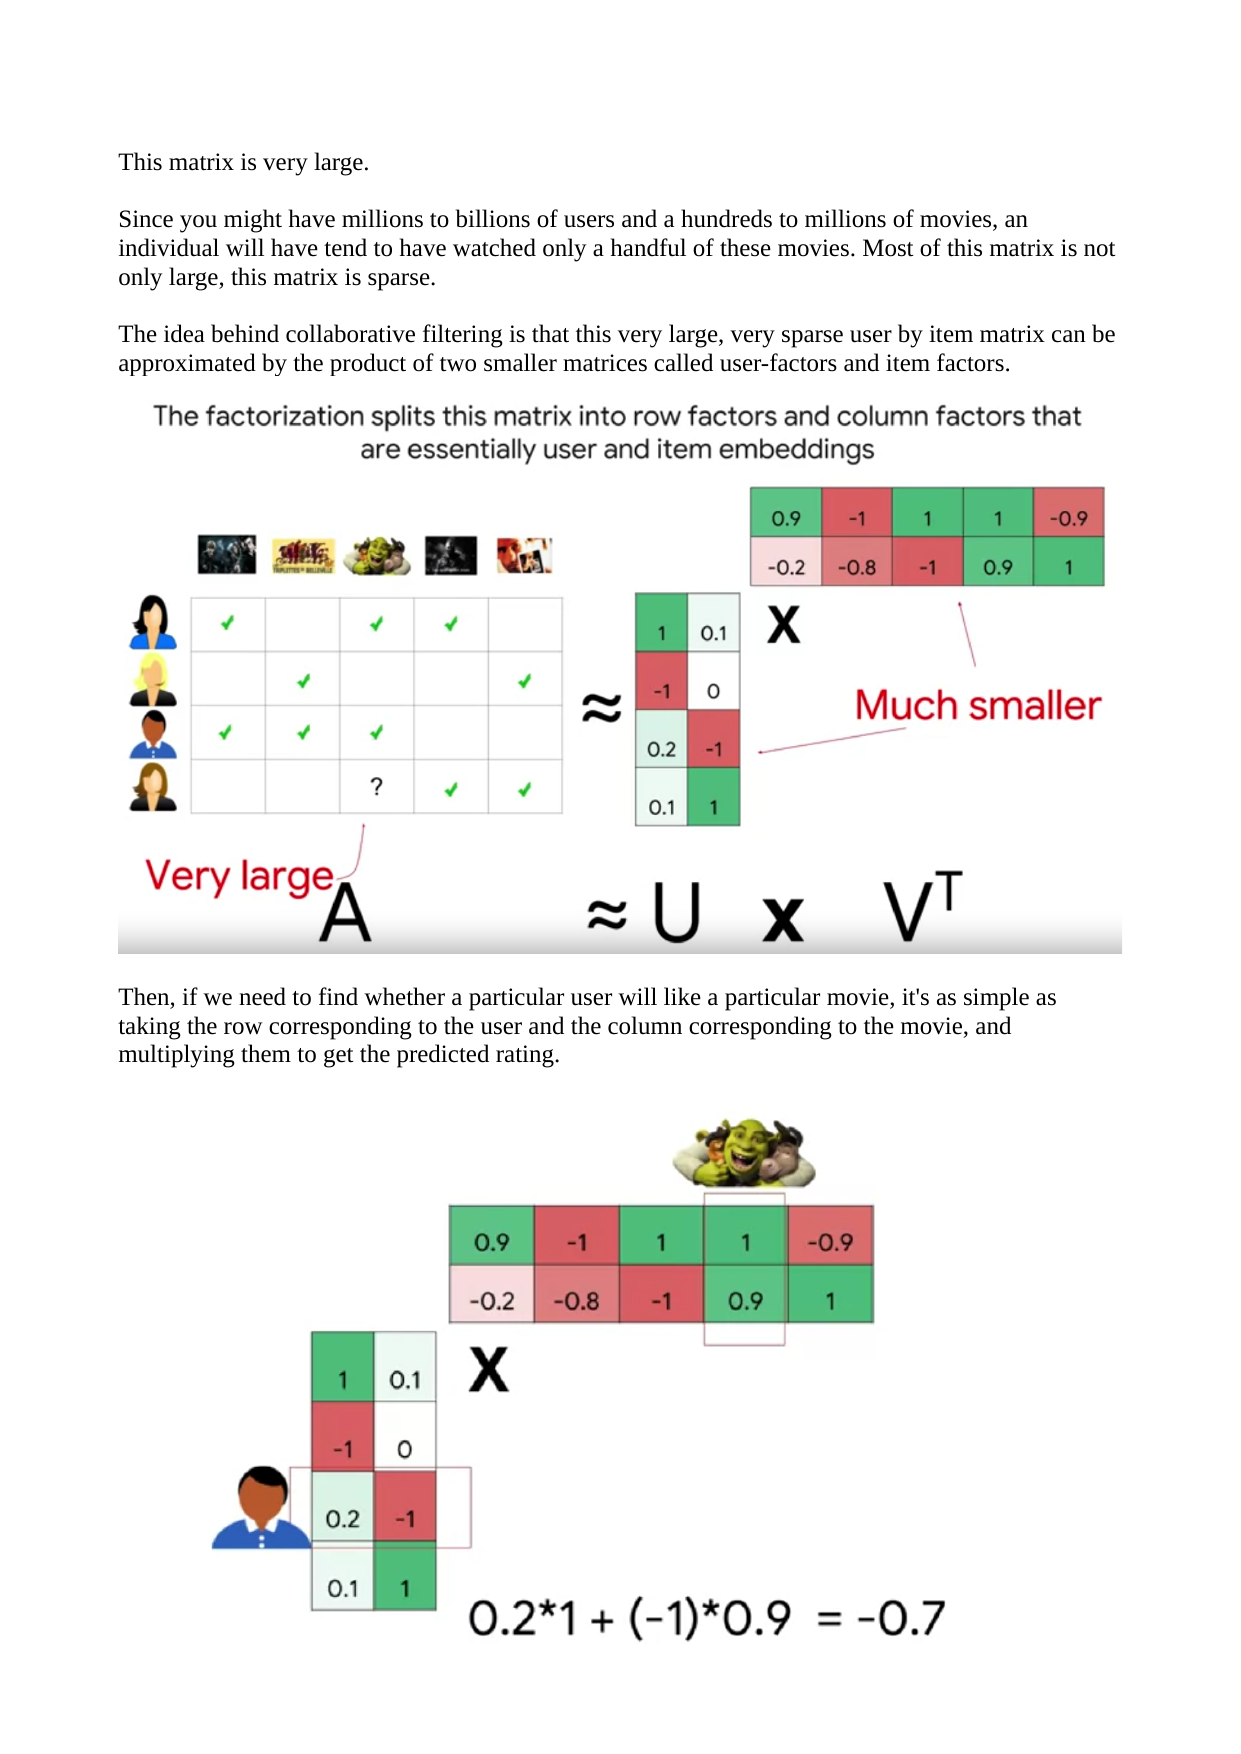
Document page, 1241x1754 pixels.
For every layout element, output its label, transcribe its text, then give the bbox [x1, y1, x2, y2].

text This matrix is very large. [118, 147, 1122, 176]
text The idea behind collaborative filtering is that this very large, very sparse user by item matrix can be approximated by the product of two smaller matrices called user-factors and item factors. [118, 319, 1122, 376]
text Since you might have millions to billions of users and a hundreds to millions of movies, an individual will have tend to have watched only a handful of these movies. Most of this matrix is not only large, this matrix is sparse. [118, 204, 1122, 291]
picture [206, 1110, 950, 1656]
text Then, if we need to find whether a particular user will like a particular movie, it's as simple as taking the row corresponding to the user and the column corresponding to the movie, and multiplying them to get the predicted rating. [118, 954, 1122, 1068]
picture [118, 376, 1123, 954]
